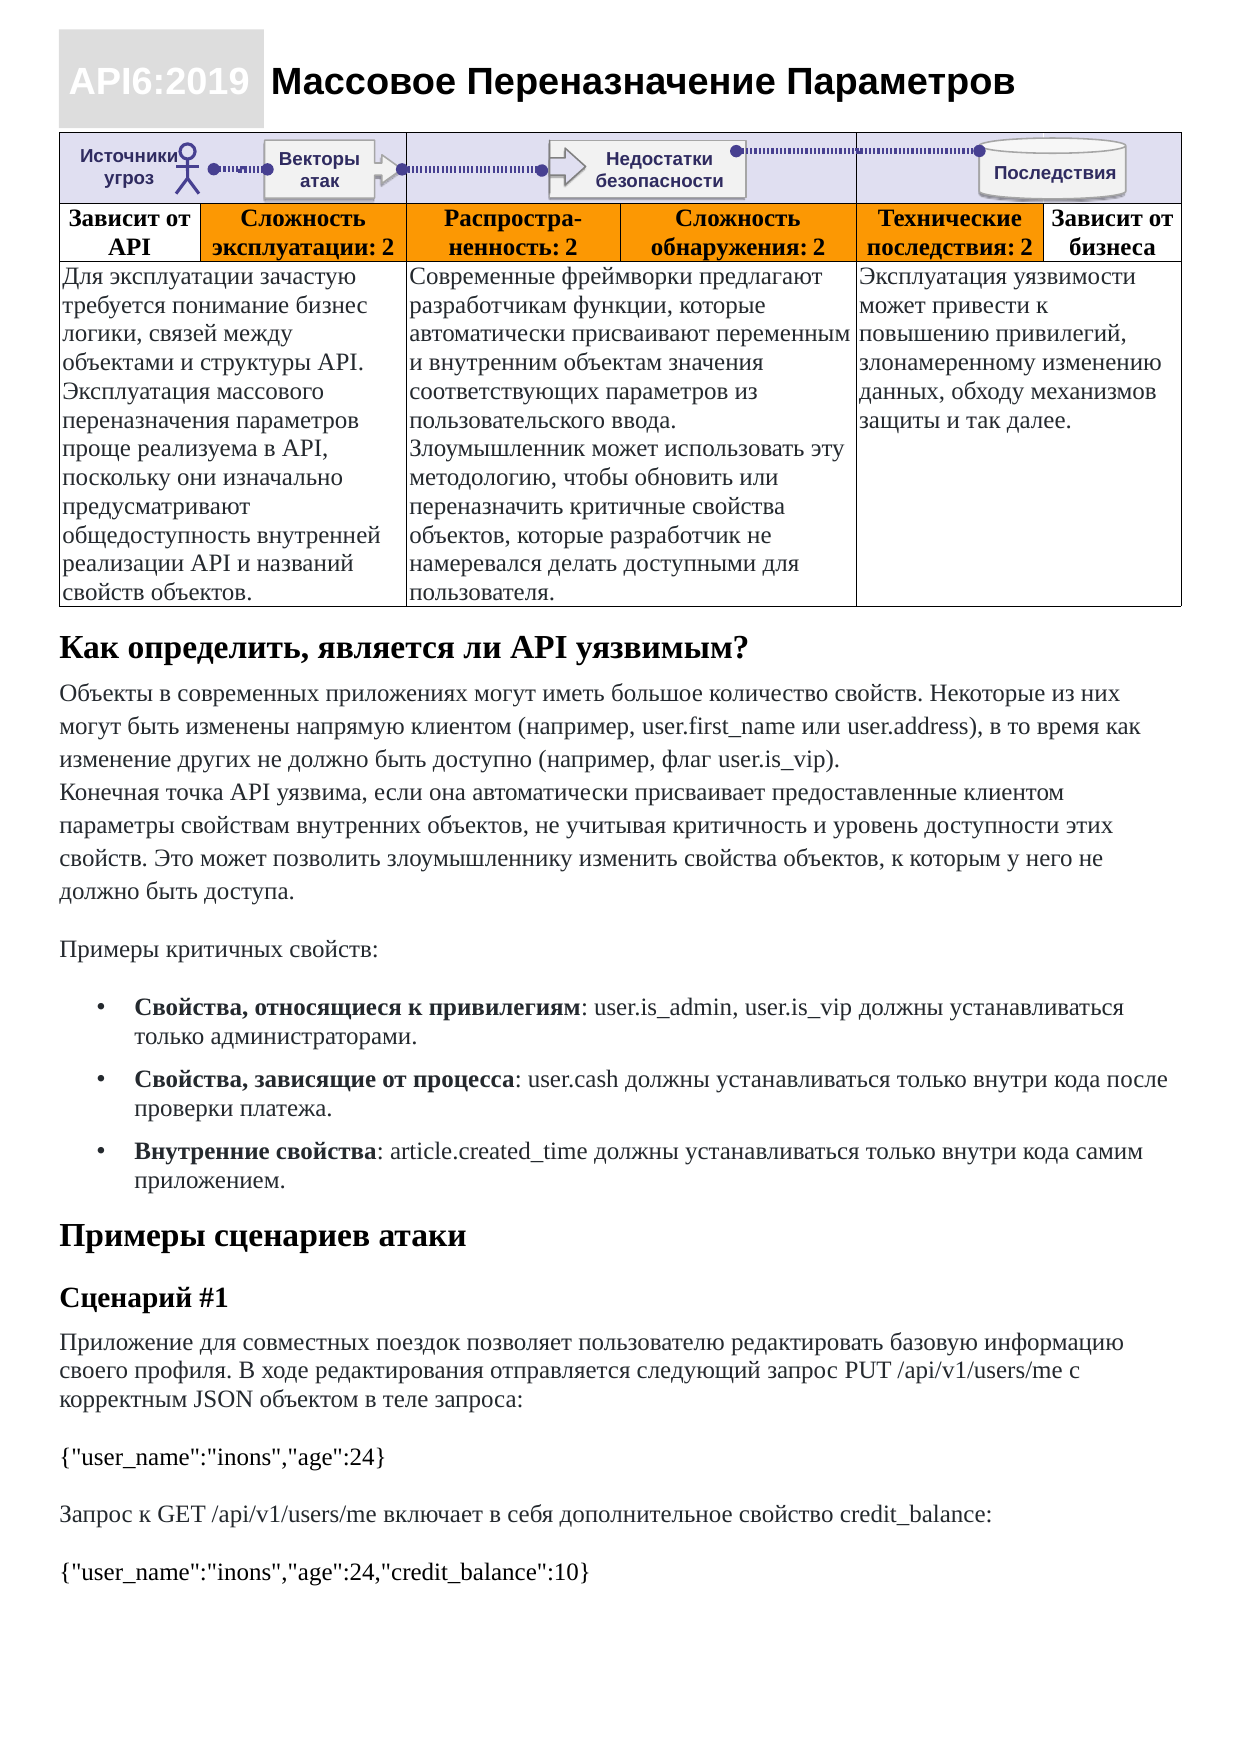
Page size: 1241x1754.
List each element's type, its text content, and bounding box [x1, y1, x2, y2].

list Свойства, зависящие от процесса: user.cash должны устанавливаться только внутри кода после проверки платежа. [97, 1064, 1181, 1122]
text Запрос к GET /api/v1/users/me включает в себя дополнительное свойство credit_balance: [59, 1499, 1181, 1528]
text Конечная точка API уязвима, если она автоматически присваивает предоставленные клиентом параметры свойствам внутренних объектов, не учитывая критичность и уровень доступности этих свойств. Это может позволить злоумышленнику изменить свойства объектов, к которым у него не должно быть доступа. [59, 777, 1181, 905]
table_header [375, 175, 406, 203]
table_header [857, 133, 1043, 203]
list Внутренние свойства: article.created_time должны устанавливаться только внутри кода самим приложением. [97, 1136, 1181, 1194]
table_cell Эксплуатация уязвимости может привести к повышению привилегий, злонамеренному изменению данных, обходу механизмов защиты и так далее. [857, 262, 1181, 606]
list Свойства, относящиеся к привилегиям: user.is_admin, user.is_vip должны устанавливаться только администраторами. [97, 992, 1181, 1050]
table_cell Сложность обнаружения: 2 [621, 204, 856, 261]
table_cell Технические последствия: 2 [857, 204, 1043, 261]
table_header [1044, 133, 1181, 203]
table_header [620, 133, 856, 203]
table_header [60, 133, 200, 203]
subtitle Примеры сценариев атаки [59, 1215, 1181, 1253]
table_cell Современные фреймворки предлагают разработчикам функции, которые автоматически присваивают переменным и внутренним объектам значения соответствующих параметров из пользовательского ввода. Злоумышленник может использовать эту методологию, чтобы обновить или переназначить критичные свойства объектов, которые разработчик не намеревался делать доступными для пользователя. [407, 262, 856, 606]
table_cell Для эксплуатации зачастую требуется понимание бизнес логики, связей между объектами и структуры API. Эксплуатация массового переназначения параметров проще реализуема в API, поскольку они изначально предусматривают общедоступность внутренней реализации API и названий свойств объектов. [60, 262, 406, 606]
text {"user_name":"inons","age":24,"credit_balance":10} [59, 1557, 1181, 1585]
subtitle Сценарий #1 [59, 1280, 1181, 1314]
subtitle Как определить, является ли API уязвимым? [59, 627, 1181, 666]
table_cell Зависит от бизнеса [1044, 204, 1181, 261]
table_cell Распростра-ненность: 2 [407, 204, 620, 261]
text Приложение для совместных поездок позволяет пользователю редактировать базовую информацию своего профиля. В ходе редактирования отправляется следующий запрос PUT /api/v1/users/me с корректным JSON объектом в теле запроса: [59, 1327, 1181, 1413]
table_header [407, 133, 620, 203]
table_cell Сложность эксплуатации: 2 [201, 204, 406, 261]
text Объекты в современных приложениях могут иметь большое количество свойств. Некоторые из них могут быть изменены напрямую клиентом (например, user.first_name или user.address), в то время как изменение других не должно быть доступно (например, флаг user.is_vip). [59, 678, 1181, 773]
text Примеры критичных свойств: [59, 934, 1181, 963]
table_header [200, 133, 406, 203]
table_header [182, 146, 193, 157]
table_cell Зависит от API [60, 204, 200, 261]
text {"user_name":"inons","age":24} [59, 1442, 1181, 1470]
